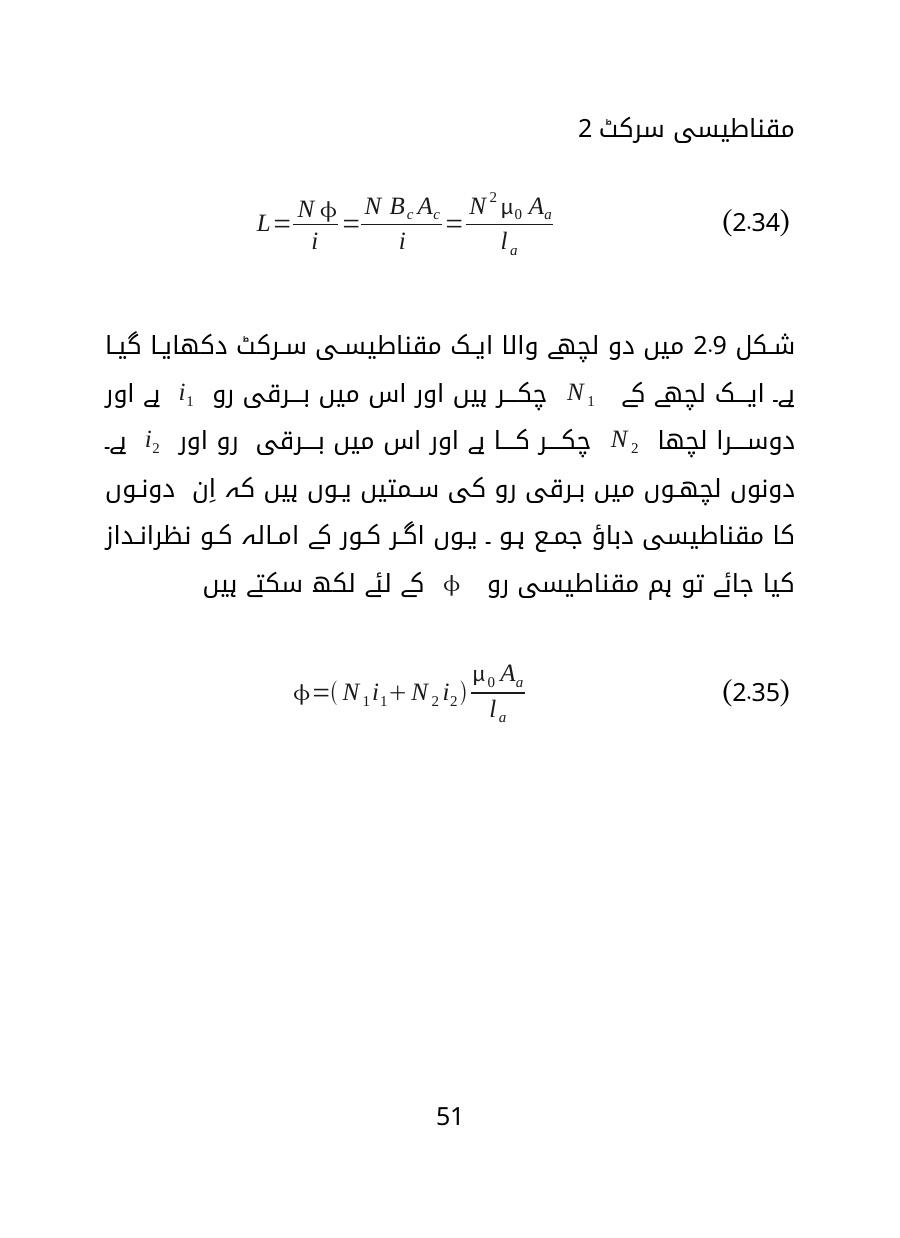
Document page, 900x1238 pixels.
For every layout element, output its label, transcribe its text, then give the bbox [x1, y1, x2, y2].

table_header (2.35) [705, 654, 795, 744]
table_header [105, 182, 695, 276]
table_header [105, 654, 704, 744]
text شکل 2.9 میں دو لچھے والا ایک مقناطیسی سرکٹ دکھایا گیا ہے۔ ایک لچھے کے چکر ہیں اور اس میں برقی روہے اور دوسرا لچھاچکر کا ہے اور اس میں برقی رو اورہے۔ دونوں لچھوں میں برقی رو کی سمتیں یوں ہیں کہ اِن دونوں کا مقناطیسی دباؤ جمع ہو ۔ یوں اگر کور کے امالہ کو نظرانداز کیا جائے تو ہم مقناطیسی رو کے لئے لکھ سکتے ہیں [105, 323, 795, 607]
table_header (2.34) [695, 182, 795, 276]
